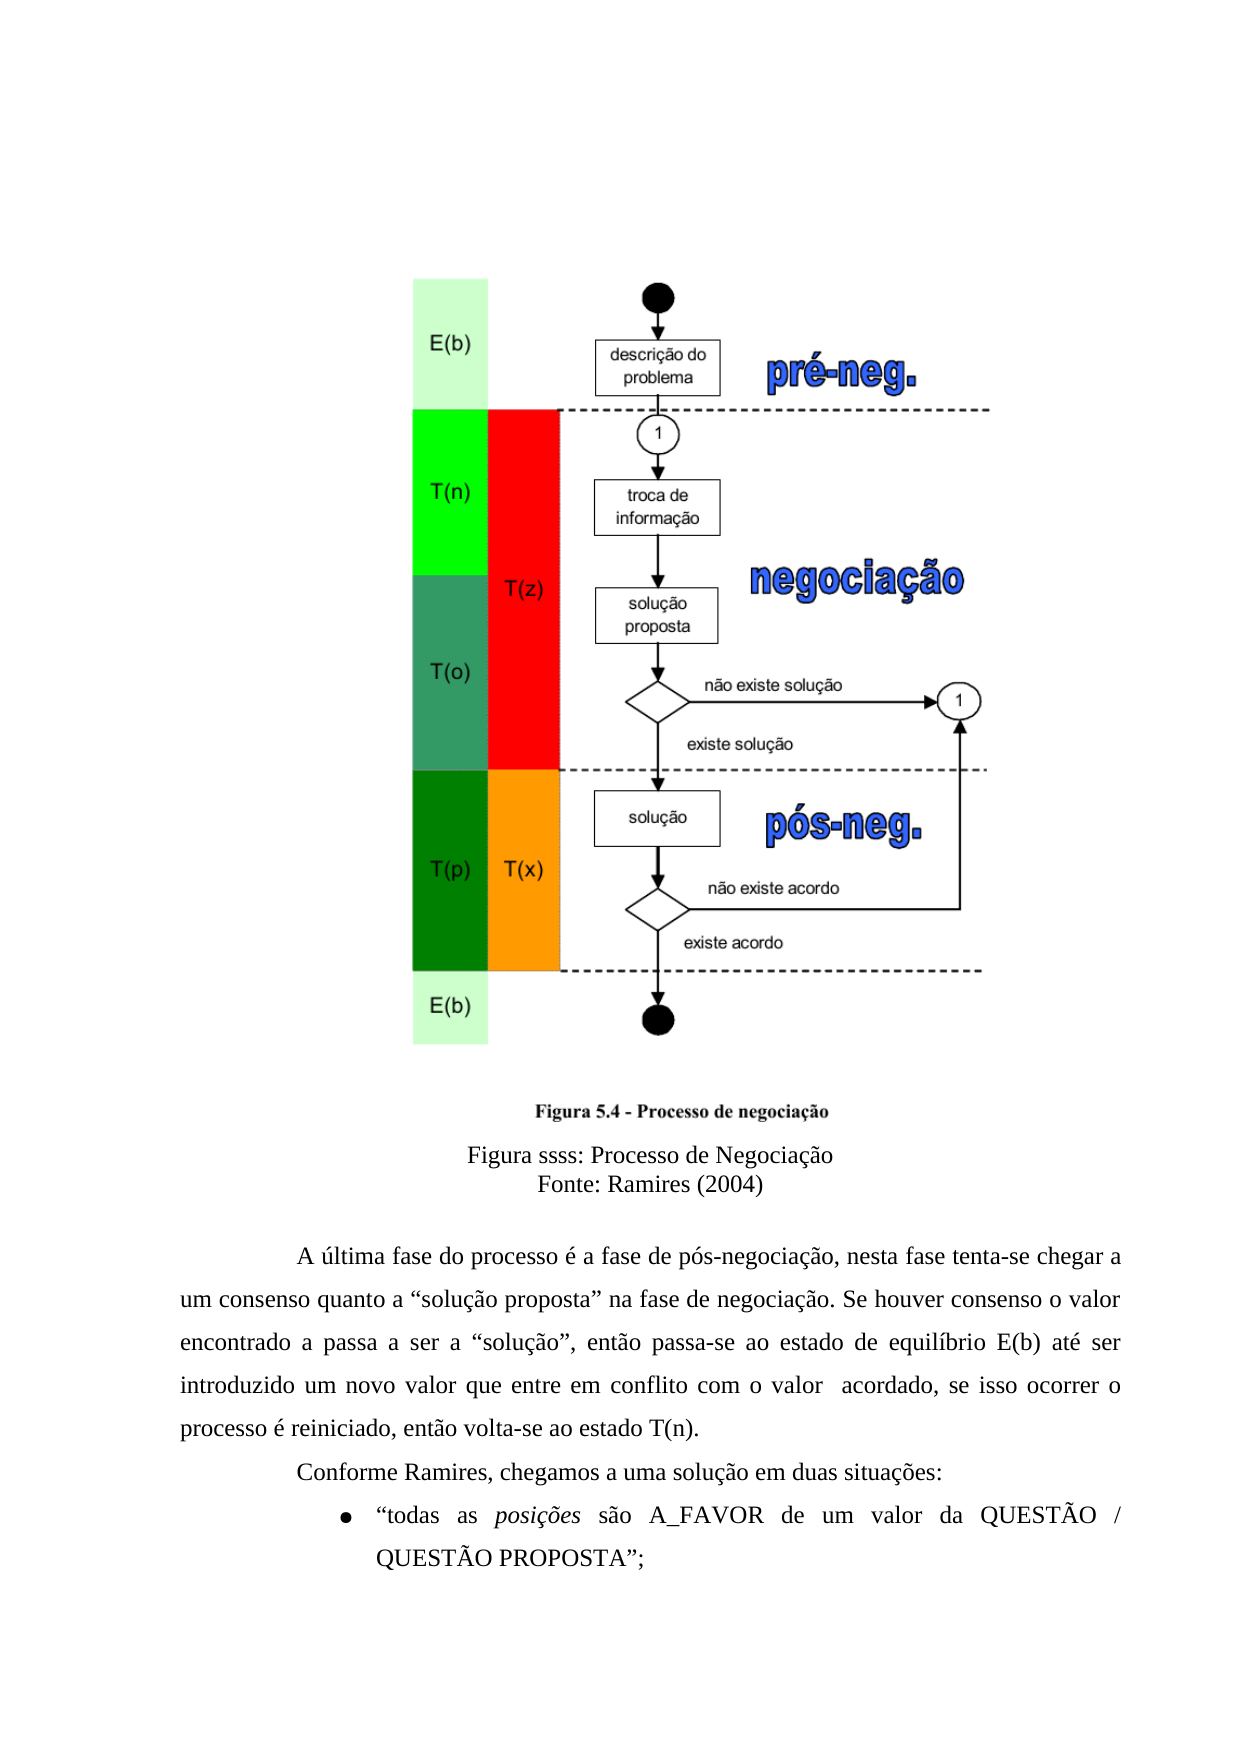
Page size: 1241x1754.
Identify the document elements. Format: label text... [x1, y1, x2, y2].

list “todas as posições são A_FAVOR de um valor da QUESTÃO / QUESTÃO PROPOSTA”; [338, 1500, 1122, 1572]
text Conforme Ramires, chegamos a uma solução em duas situações: [178, 1457, 1122, 1485]
text Figura ssss: Processo de Negociação [178, 1140, 1122, 1169]
text Fonte: Ramires (2004) [178, 1169, 1122, 1198]
text A última fase do processo é a fase de pós-negociação, nesta fase tenta-se chegar a um consenso quanto a “solução proposta” na fase de negociação. Se houver consenso o valor encontrado a passa a ser a “solução”, então passa-se ao estado de equilíbrio E(b) até ser introduzido um novo valor que entre em conflito com o valor acordado, se isso ocorrer o processo é reiniciado, então volta-se ao estado T(n). [180, 1241, 1122, 1442]
picture [397, 261, 1014, 1122]
